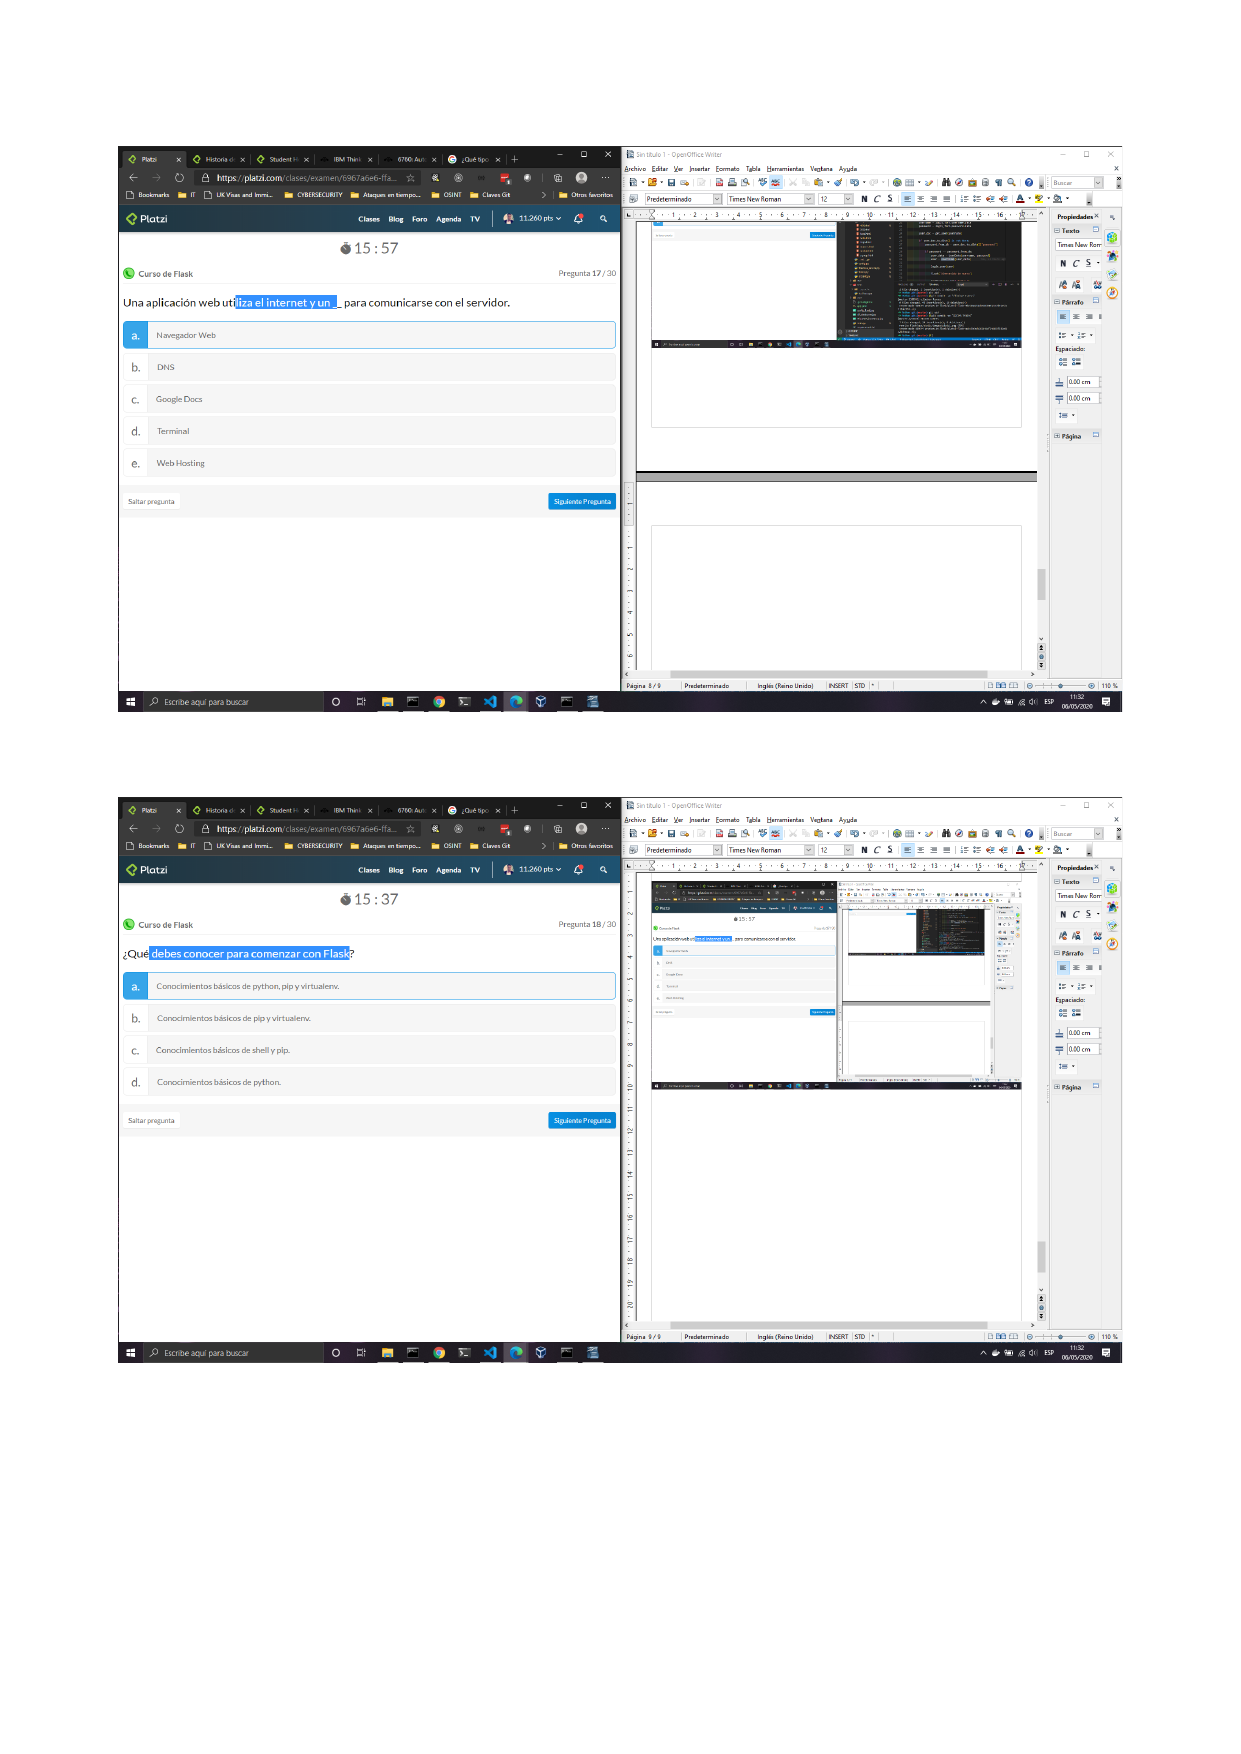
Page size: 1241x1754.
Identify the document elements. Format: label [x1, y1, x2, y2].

picture [118, 797, 1123, 1363]
picture [118, 146, 1123, 712]
